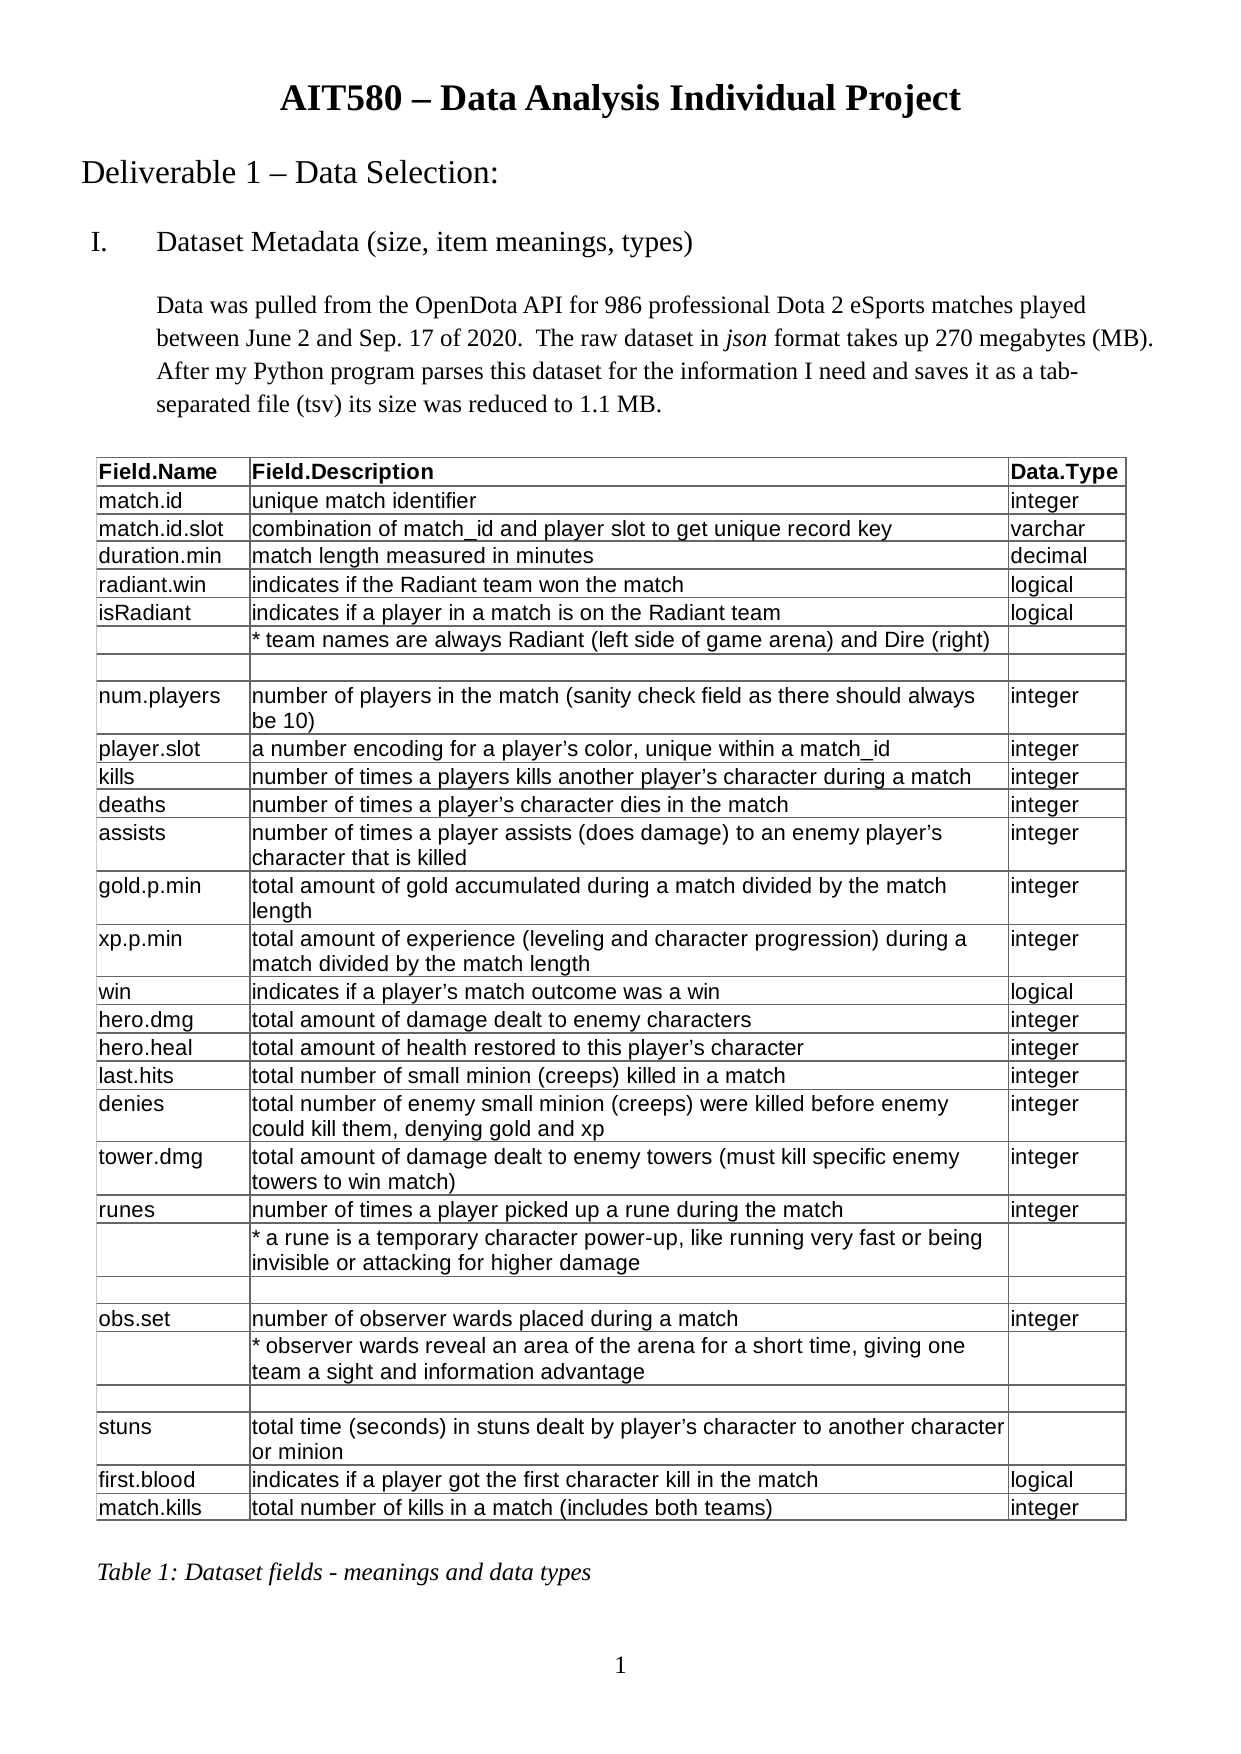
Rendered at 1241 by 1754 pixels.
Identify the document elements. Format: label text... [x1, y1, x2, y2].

list Dataset Metadata (size, item meanings, types) [91, 224, 1159, 257]
text Deliverable 1 – Data Selection: [81, 152, 1159, 191]
text AIT580 – Data Analysis Individual Project [81, 75, 1159, 118]
text Table 1: Dataset fields - meanings and data types [97, 457, 1128, 1585]
list Data was pulled from the OpenDota API for 986 professional Dota 2 eSports matches played between June 2 and Sep. 17 of 2020. The raw dataset in json format takes up 270 megabytes (MB). After my Python program parses this dataset for the information I need and saves it as a tab-separated file (tsv) its size was reduced to 1.1 MB. [156, 290, 1159, 418]
